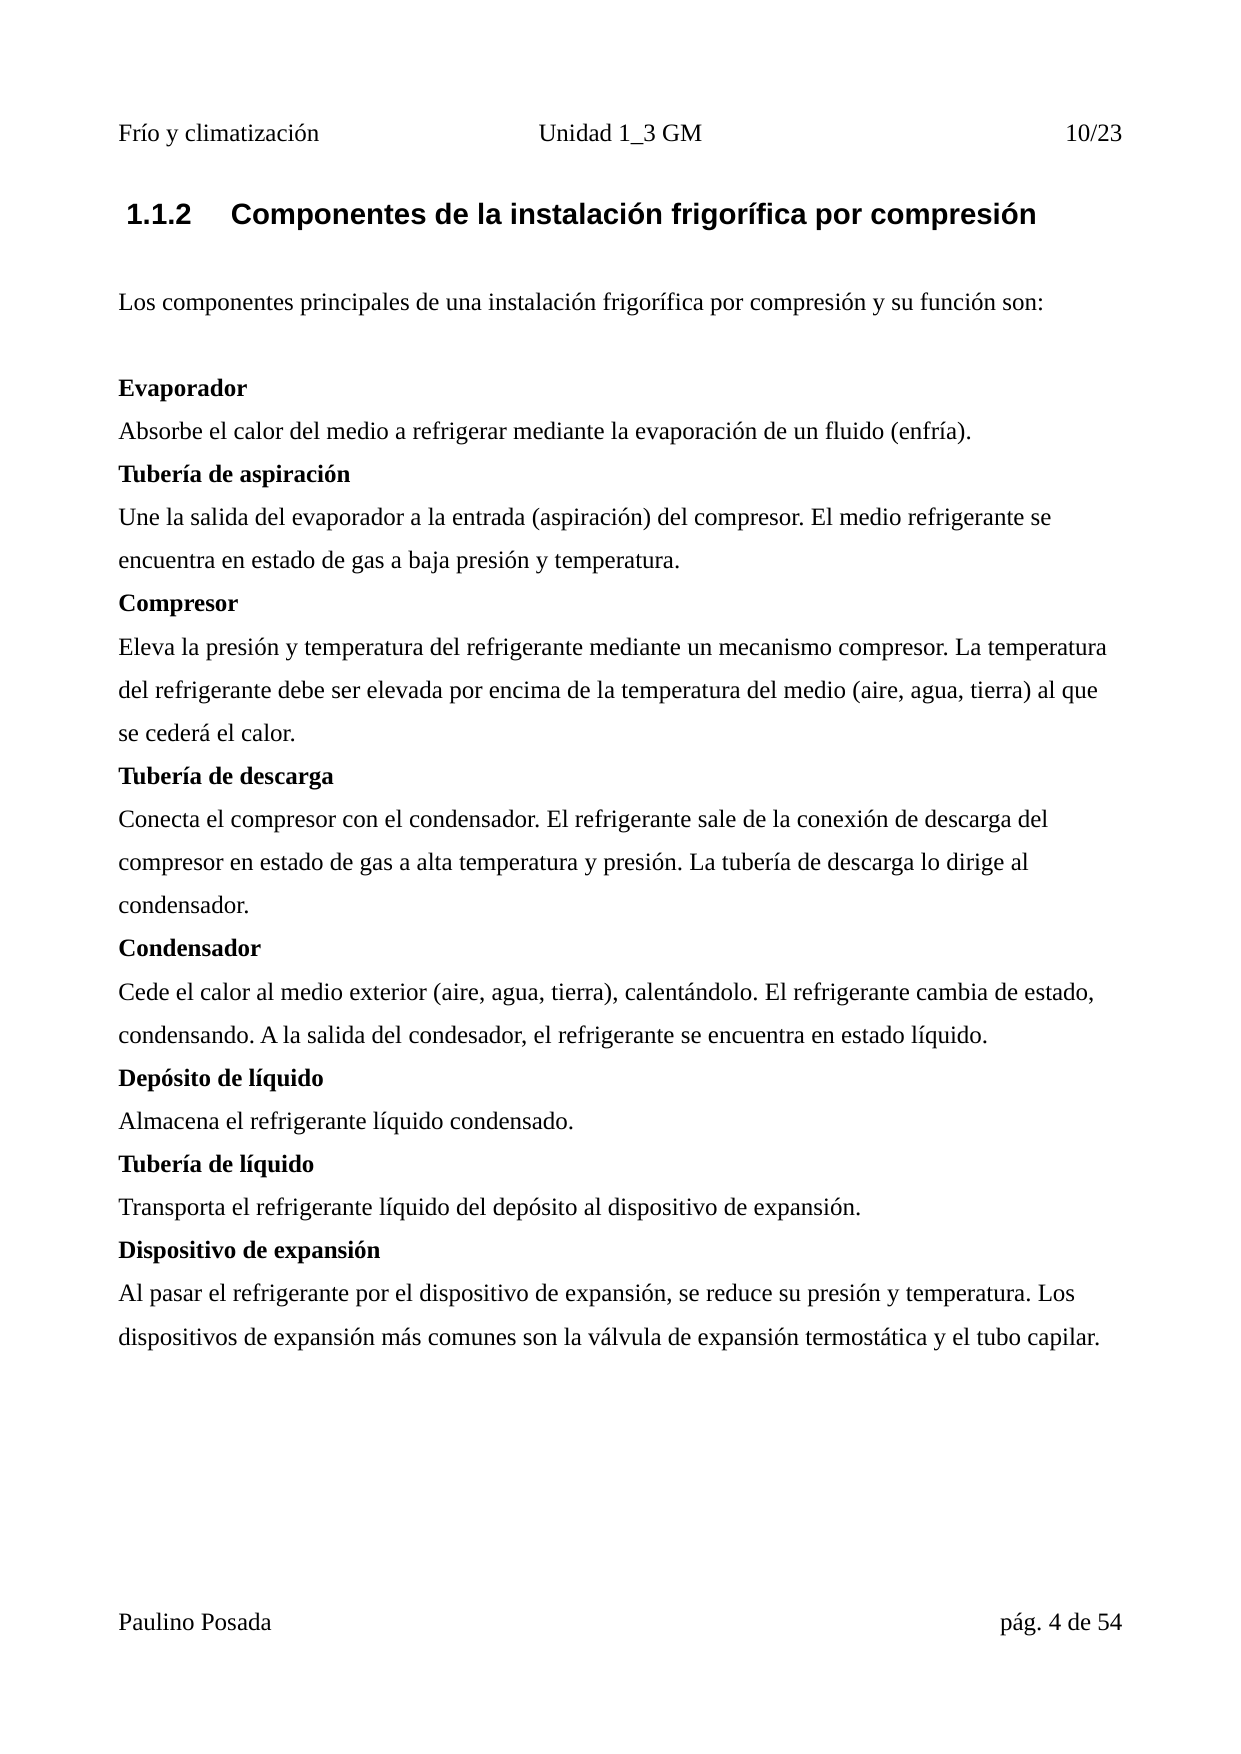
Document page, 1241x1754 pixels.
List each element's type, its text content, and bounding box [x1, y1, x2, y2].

text Depósito de líquido [118, 1063, 1122, 1092]
text Los componentes principales de una instalación frigorífica por compresión y su función son: [118, 287, 1122, 315]
text Conecta el compresor con el condensador. El refrigerante sale de la conexión de descarga del compresor en estado de gas a alta temperatura y presión. La tubería de descarga lo dirige al condensador. [118, 804, 1122, 919]
text Compresor [118, 588, 1122, 617]
text Dispositivo de expansión [118, 1235, 1122, 1264]
text Transporta el refrigerante líquido del depósito al dispositivo de expansión. [118, 1192, 1122, 1221]
text Tubería de aspiración [118, 459, 1122, 488]
text Condensador [118, 933, 1122, 962]
text Absorbe el calor del medio a refrigerar mediante la evaporación de un fluido (enfría). [118, 416, 1122, 445]
text Cede el calor al medio exterior (aire, agua, tierra), calentándolo. El refrigerante cambia de estado, condensando. A la salida del condesador, el refrigerante se encuentra en estado líquido. [118, 977, 1122, 1048]
subtitle Componentes de la instalación frigorífica por compresión [118, 197, 1122, 231]
text Evaporador [118, 373, 1122, 402]
text Al pasar el refrigerante por el dispositivo de expansión, se reduce su presión y temperatura. Los dispositivos de expansión más comunes son la válvula de expansión termostática y el tubo capilar. [118, 1278, 1122, 1350]
text Almacena el refrigerante líquido condensado. [118, 1106, 1122, 1135]
text Tubería de líquido [118, 1149, 1122, 1178]
text Tubería de descarga [118, 761, 1122, 790]
text Eleva la presión y temperatura del refrigerante mediante un mecanismo compresor. La temperatura del refrigerante debe ser elevada por encima de la temperatura del medio (aire, agua, tierra) al que se cederá el calor. [118, 632, 1122, 747]
text Une la salida del evaporador a la entrada (aspiración) del compresor. El medio refrigerante se encuentra en estado de gas a baja presión y temperatura. [118, 502, 1122, 574]
